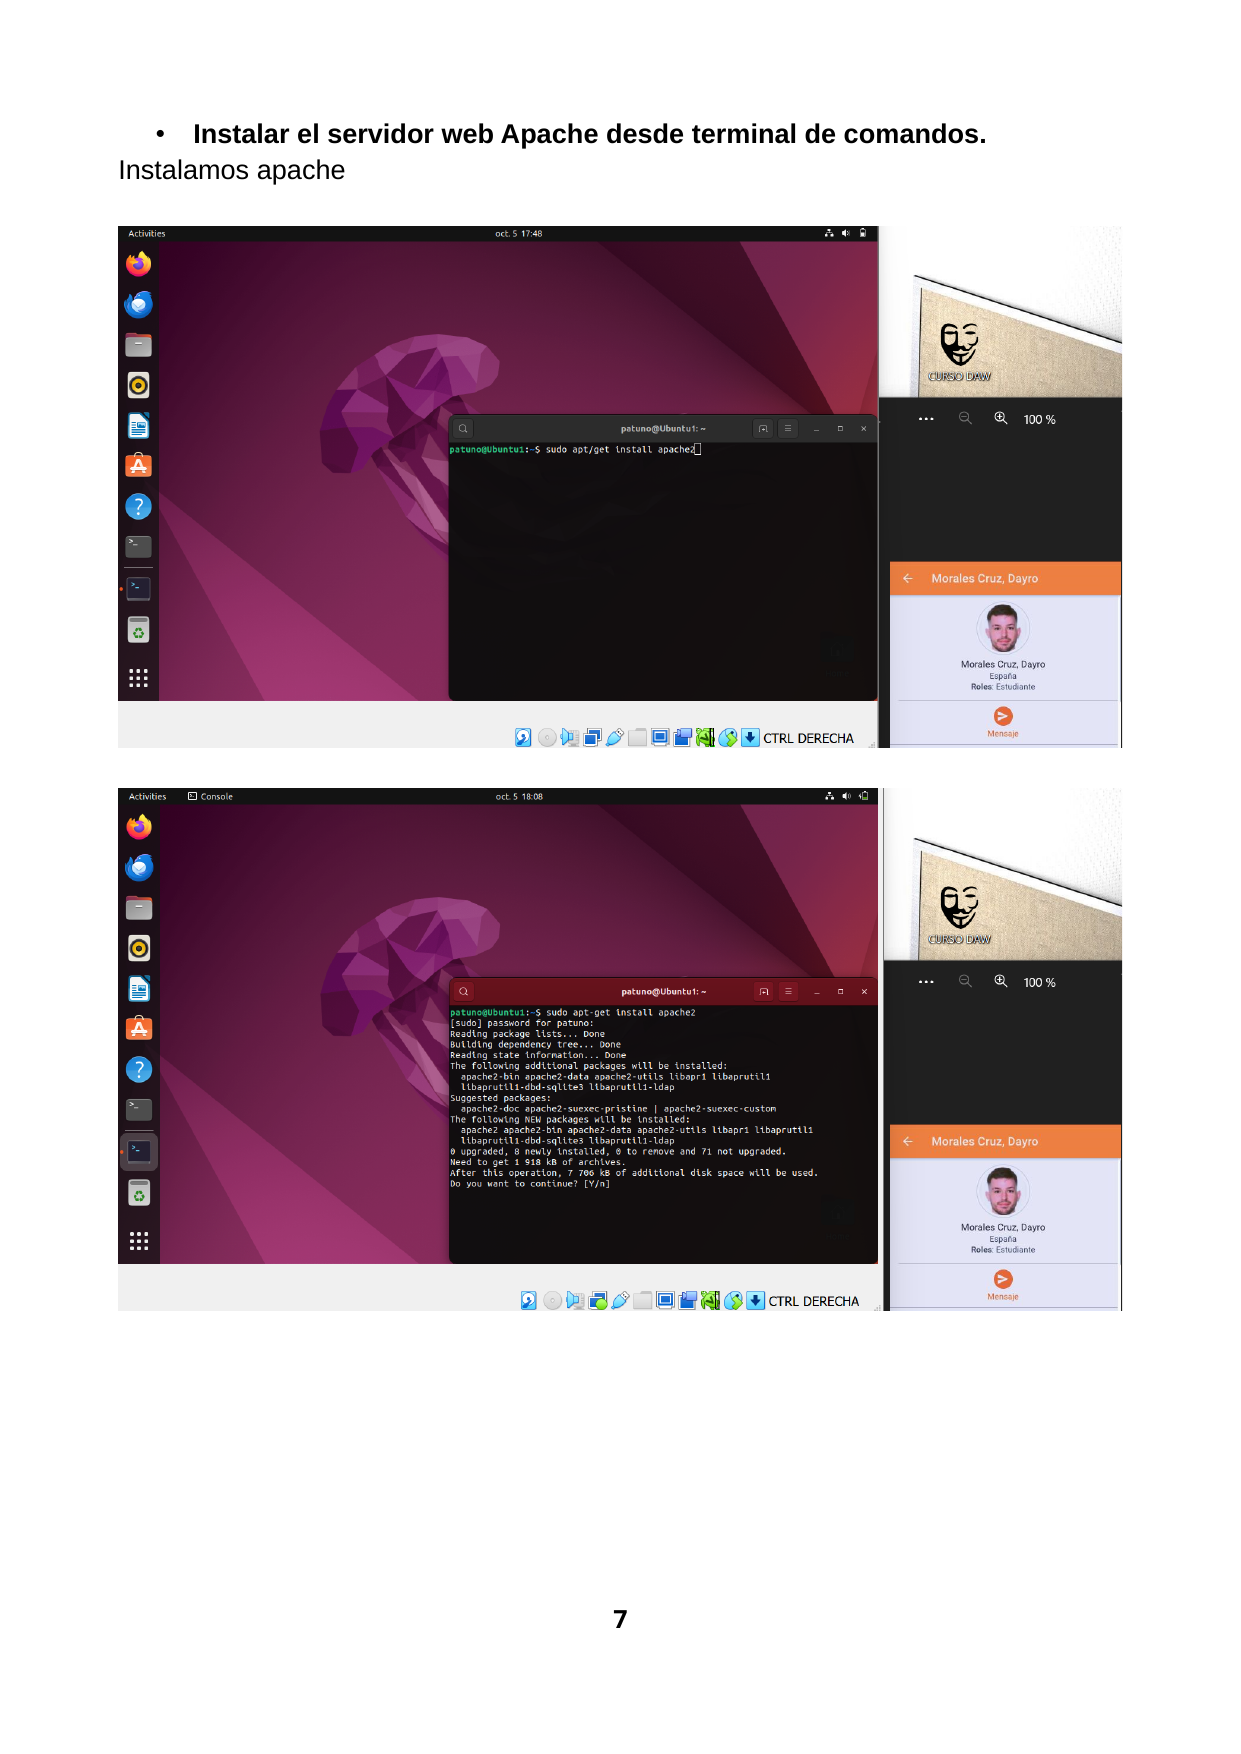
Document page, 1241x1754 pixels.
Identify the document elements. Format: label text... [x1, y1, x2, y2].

picture [118, 226, 1123, 748]
text Instalamos apache [118, 154, 1122, 185]
list Instalar el servidor web Apache desde terminal de comandos. [156, 118, 1122, 149]
picture [118, 788, 1123, 1311]
